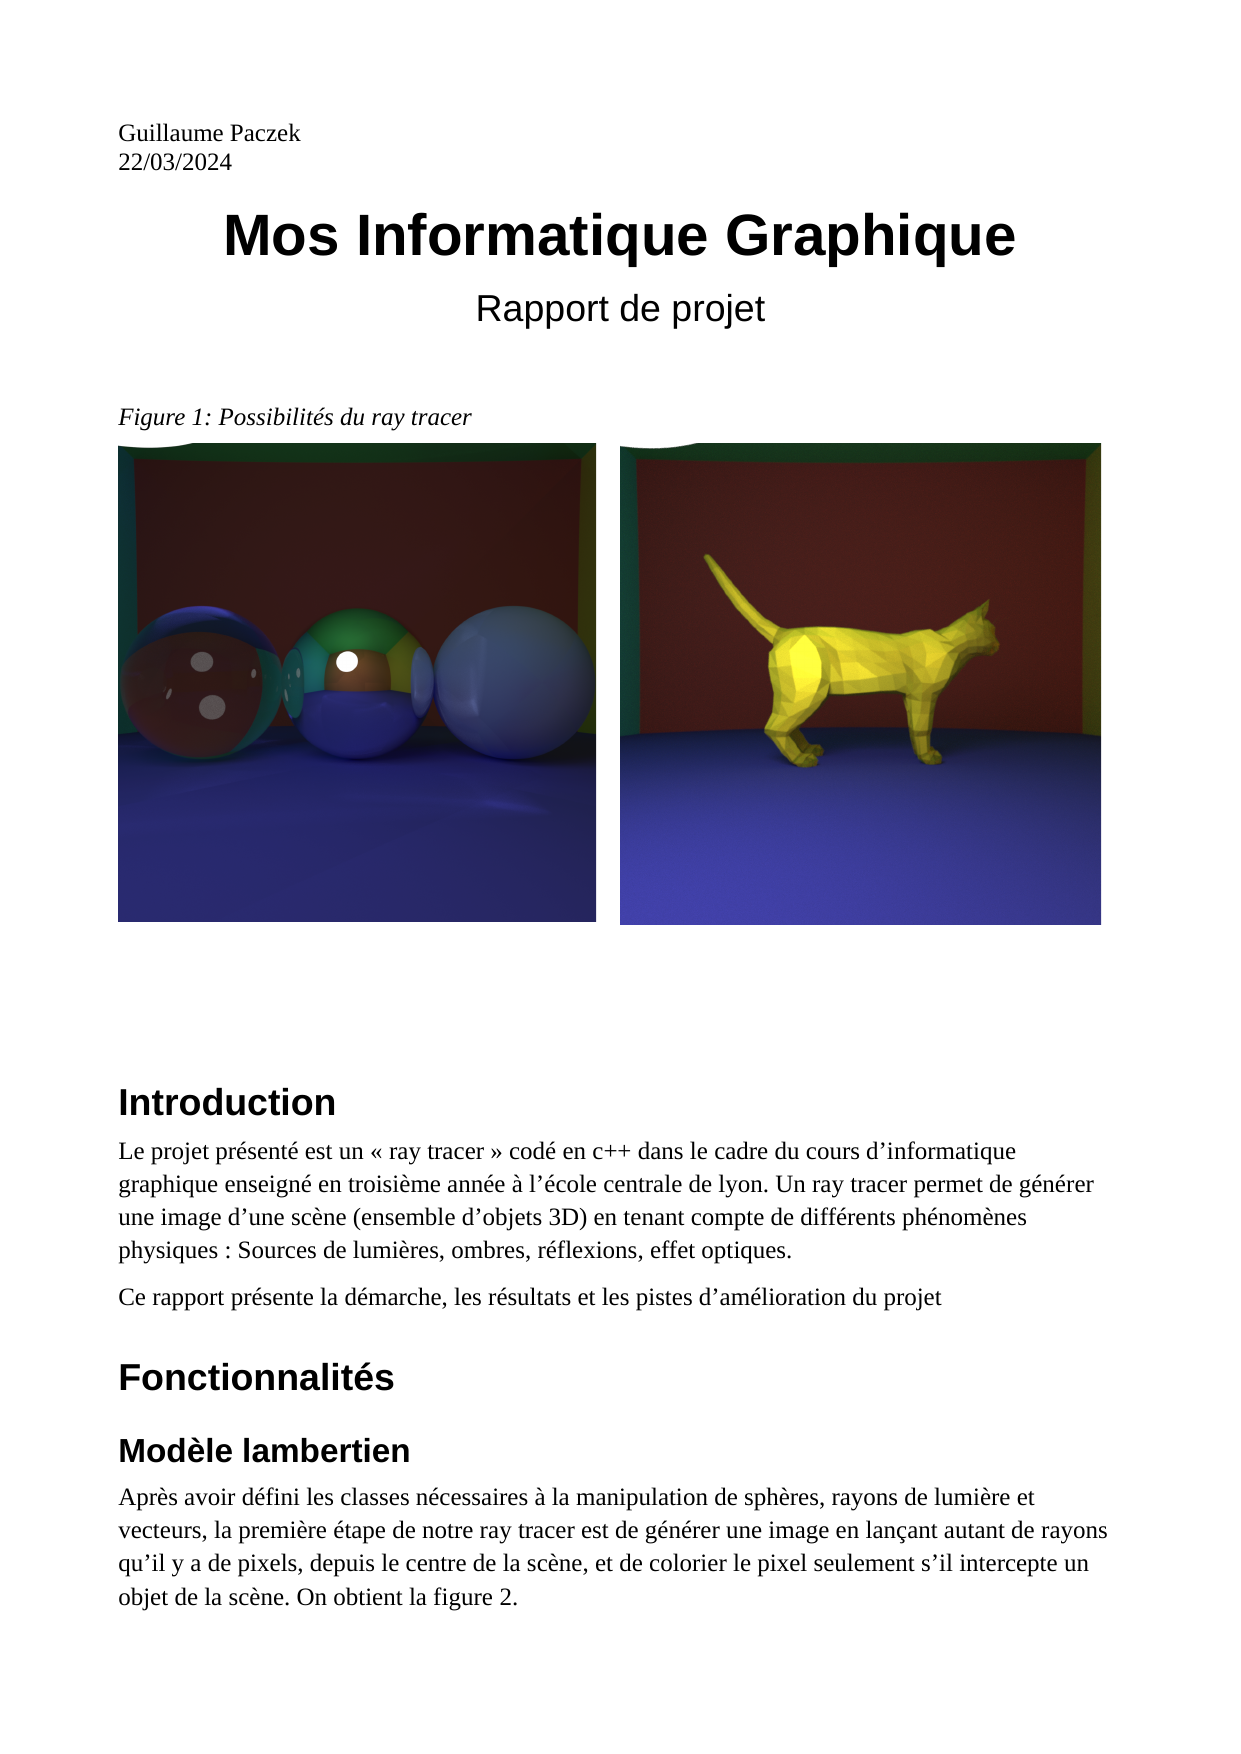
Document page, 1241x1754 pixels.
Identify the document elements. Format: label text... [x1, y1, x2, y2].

text Après avoir défini les classes nécessaires à la manipulation de sphères, rayons de lumière et vecteurs, la première étape de notre ray tracer est de générer une image en lançant autant de rayons qu’il y a de pixels, depuis le centre de la scène, et de colorier le pixel seulement s’il intercepte un objet de la scène. On obtient la figure 2. [118, 1482, 1122, 1610]
text Le projet présenté est un « ray tracer » codé en c++ dans le cadre du cours d’informatique graphique enseigné en troisième année à l’école centrale de lyon. Un ray tracer permet de générer une image d’une scène (ensemble d’objets 3D) en tenant compte de différents phénomènes physiques : Sources de lumières, ombres, réflexions, effet optiques. [118, 1136, 1122, 1264]
table_header [118, 444, 620, 1008]
subtitle Introduction [118, 1080, 1122, 1123]
table_header [620, 444, 1122, 1008]
text Guillaume Paczek [118, 118, 1122, 147]
text Ce rapport présente la démarche, les résultats et les pistes d’amélioration du projet [118, 1282, 1122, 1311]
text Figure 1: Possibilités du ray tracer [118, 402, 1122, 431]
title Mos Informatique Graphique [118, 201, 1122, 268]
subtitle Rapport de projet [118, 286, 1122, 329]
text 22/03/2024 [118, 147, 1122, 176]
picture [118, 443, 597, 922]
subtitle Fonctionnalités [118, 1355, 1122, 1398]
subtitle Modèle lambertien [118, 1432, 1122, 1470]
picture [620, 443, 1102, 925]
